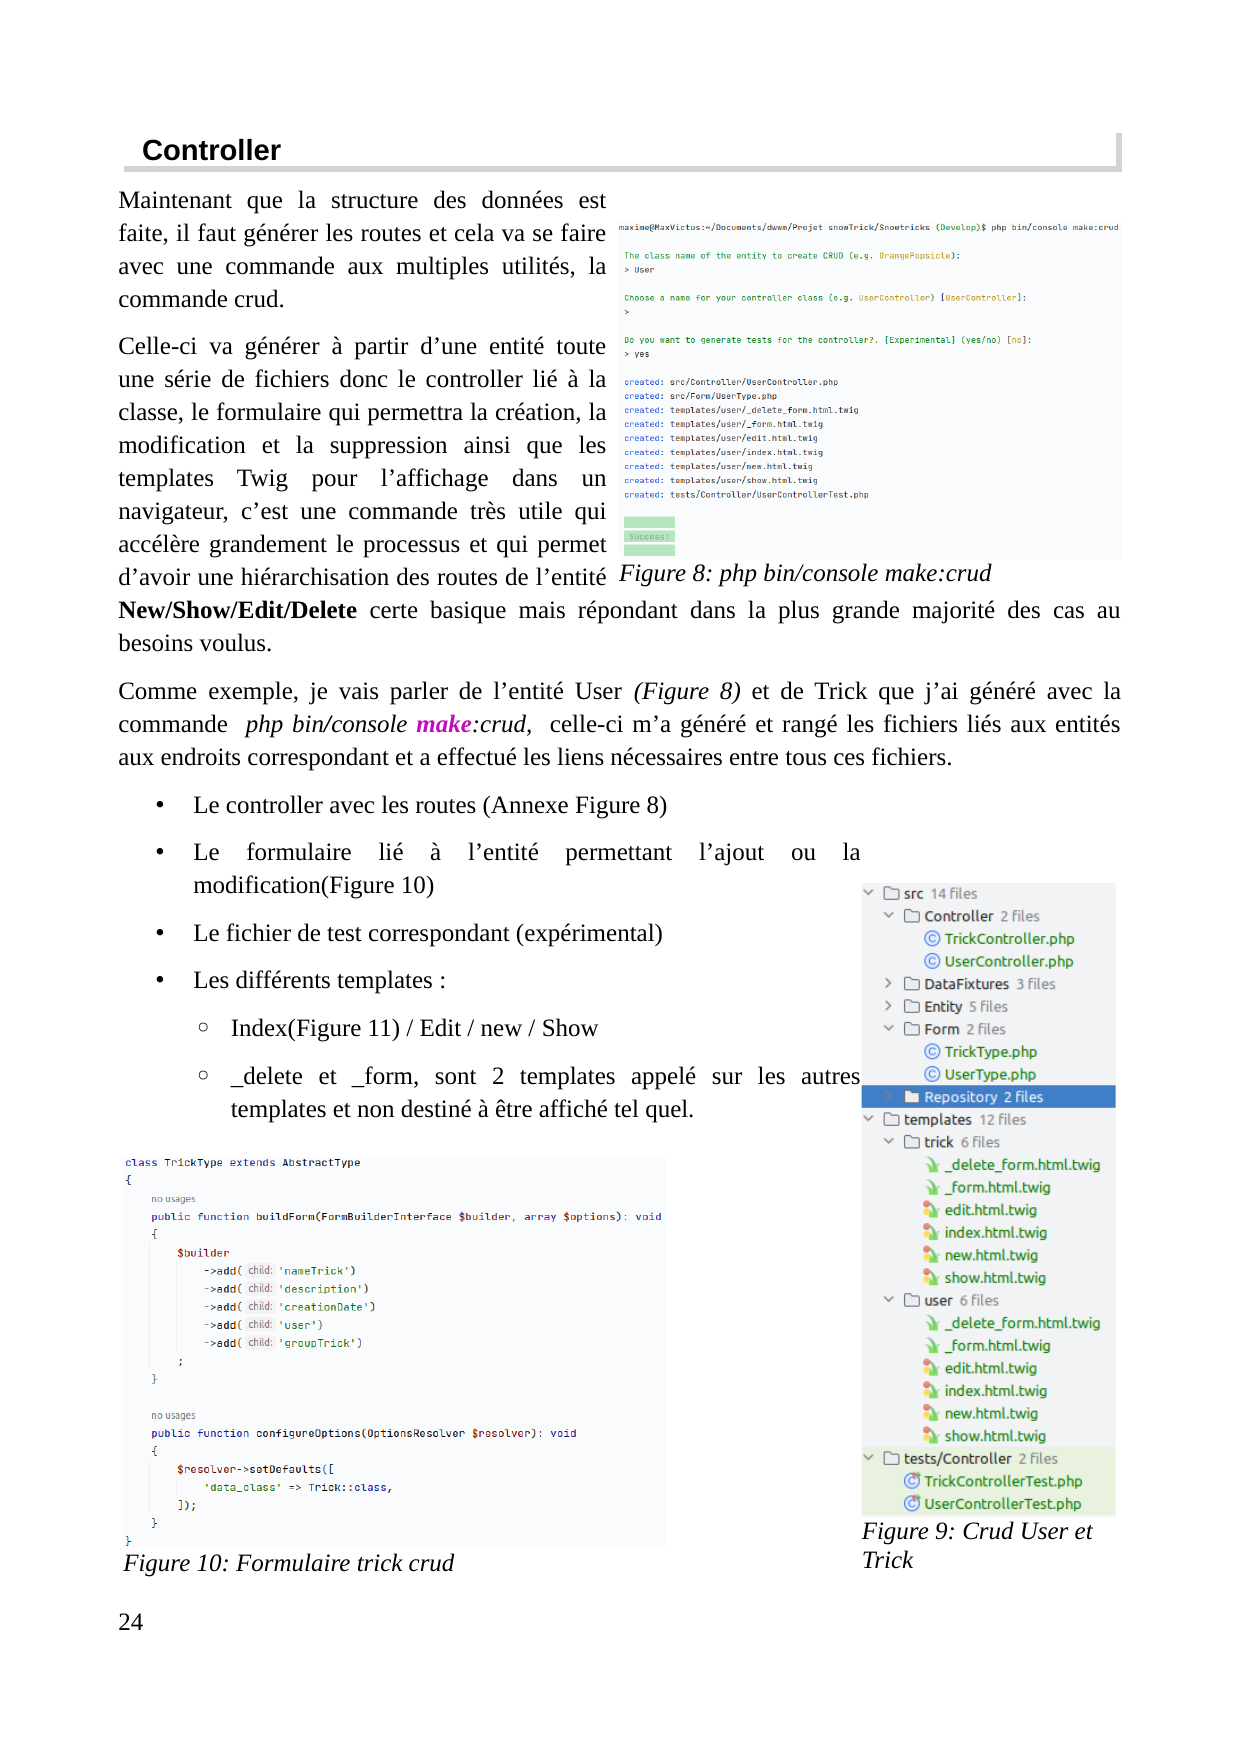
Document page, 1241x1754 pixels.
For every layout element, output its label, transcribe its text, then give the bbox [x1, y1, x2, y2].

text Maintenant que la structure des données est faite, il faut générer les routes et cela va se faire avec une commande aux multiples utilités, la commande crud. [118, 185, 1122, 312]
list Le fichier de test correspondant (expérimental) [156, 918, 861, 947]
list Les différents templates : [156, 966, 861, 994]
list _delete et _form, sont 2 templates appelé sur les autres templates et non destiné à être affiché tel quel. [193, 1061, 861, 1123]
list Index(Figure 11) / Edit / new / Show [193, 1013, 861, 1042]
picture [618, 222, 1123, 559]
text Celle-ci va générer à partir d’une entité toute une série de fichiers donc le controller lié à la classe, le formulaire qui permettra la création, la modification et la suppression ainsi que les templates Twig pour l’affichage dans un navigateur, c’est une commande très utile qui accélère grandement le processus et qui permet d’avoir une hiérarchisation des routes de l’entité New/Show/Edit/Delete certe basique mais répondant dans la plus grande majorité des cas au besoins voulus. [118, 331, 1122, 657]
list Figure 9: Crud User et Trick [862, 1517, 1116, 1574]
text Figure 8: php bin/console make:crud [619, 559, 1122, 587]
list Le formulaire lié à l’entité permettant l’ajout ou la modification(Figure 10) [156, 837, 1122, 899]
list Le controller avec les routes (Annexe Figure 8) [156, 790, 1122, 818]
text Comme exemple, je vais parler de l’entité User (Figure 8) et de Trick que j’ai généré avec la commande php bin/console make:crud, celle-ci m’a généré et rangé les fichiers liés aux entités aux endroits correspondant et a effectué les liens nécessaires entre tous ces fichiers. [118, 676, 1122, 771]
text Figure 10: Formulaire trick crud [123, 1548, 666, 1576]
picture [123, 1157, 666, 1548]
picture [861, 883, 1116, 1517]
list [862, 871, 1116, 883]
subtitle Controller [118, 133, 1116, 166]
